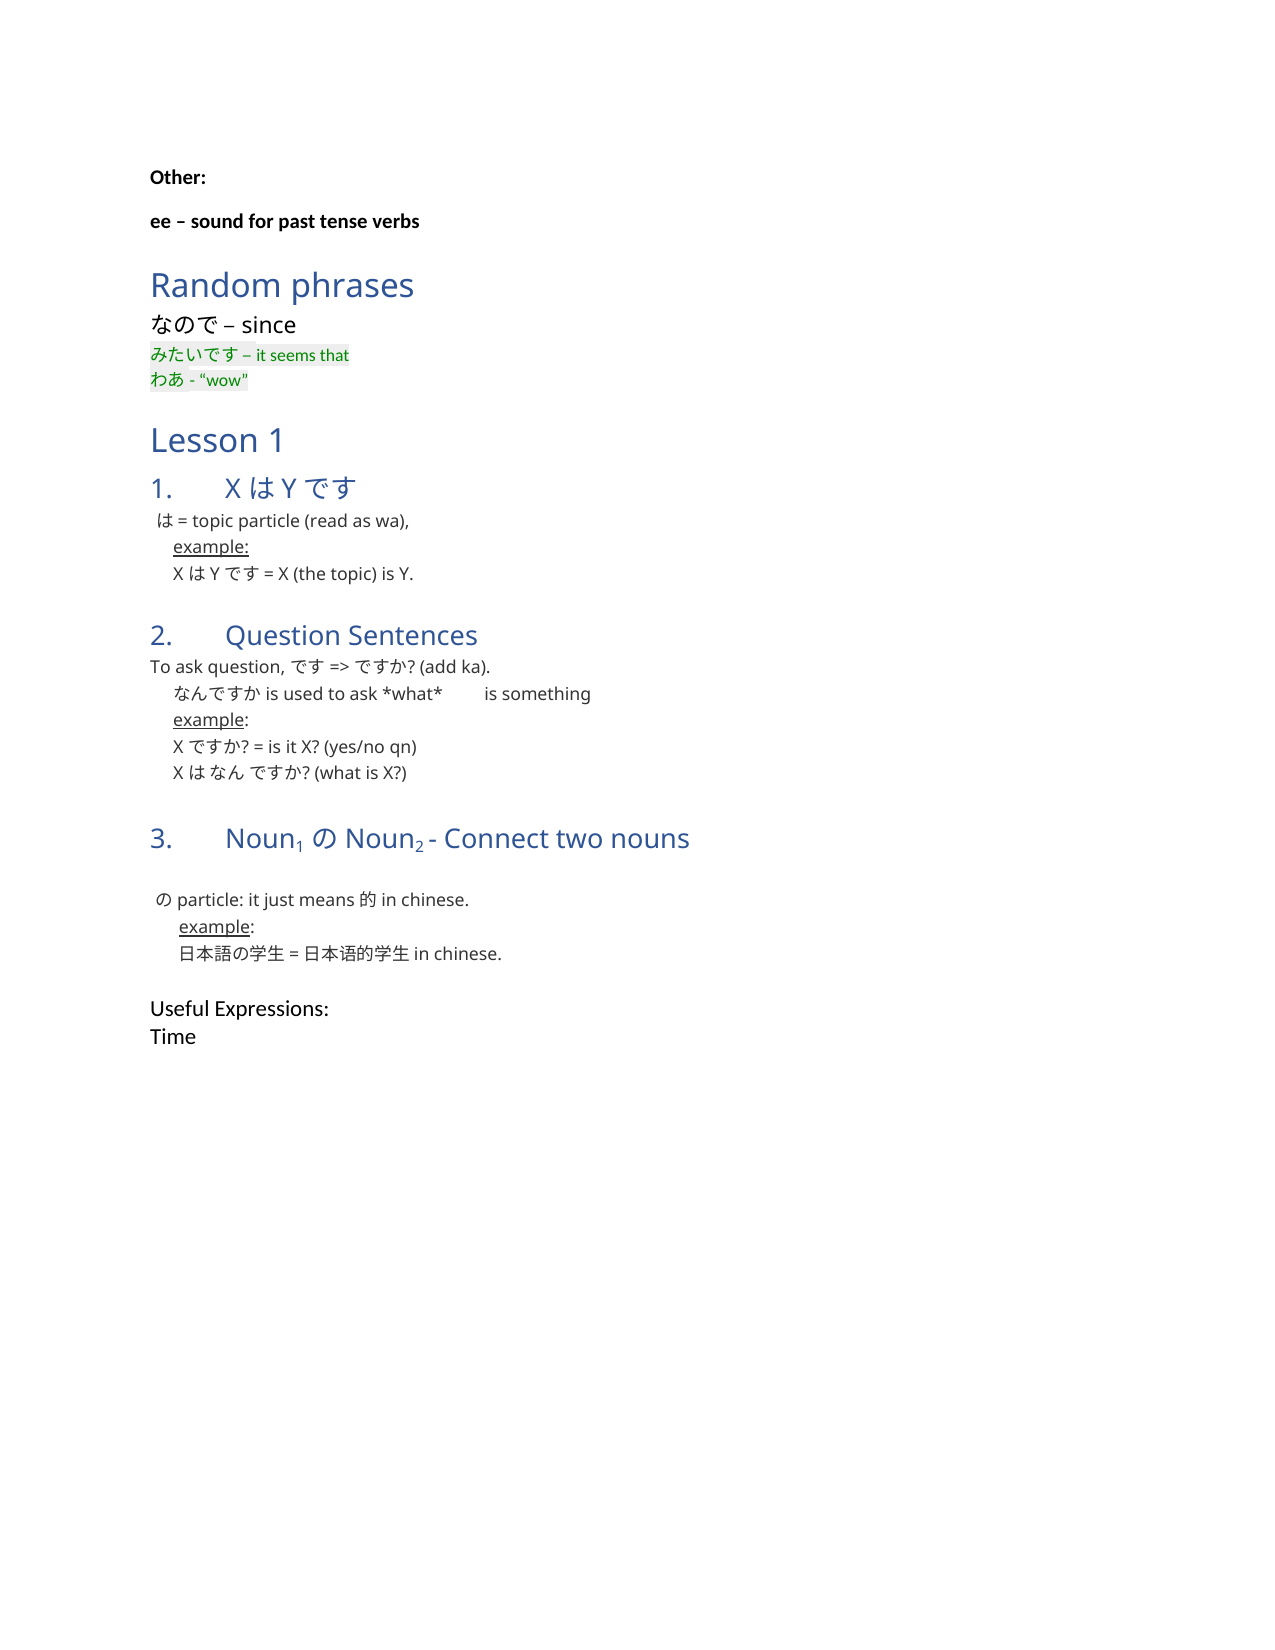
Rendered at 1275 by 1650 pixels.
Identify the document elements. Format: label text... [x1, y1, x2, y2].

subtitle Random phrases [150, 262, 1125, 307]
subtitle Noun1 の Noun2 - Connect two nouns [150, 817, 1125, 857]
text なので – since [150, 307, 1125, 341]
text は = topic particle (read as wa), [150, 506, 1125, 532]
text X は なん ですか? (what is X?) [150, 758, 1125, 785]
text X は Y です = X (the topic) is Y. [150, 559, 1125, 586]
subtitle X は Y です [150, 467, 1125, 506]
text example: [150, 913, 1125, 939]
text To ask question, です => ですか? (add ka). [150, 653, 1125, 679]
subtitle Question Sentences [150, 616, 1125, 653]
text 日本語の学生 = 日本语的学生 in chinese. [150, 939, 1125, 966]
text なんですか is used to ask *what* is something [150, 679, 1125, 705]
text ee – sound for past tense verbs [150, 193, 1125, 237]
text Useful Expressions: [150, 994, 1125, 1022]
text みたいです – it seems that [150, 341, 1125, 366]
text example: [150, 532, 1125, 559]
text の particle: it just means 的 in chinese. [150, 884, 1125, 913]
text example: [150, 705, 1125, 732]
text Other: [150, 149, 1125, 193]
text Time [150, 1022, 1125, 1050]
subtitle Lesson 1 [150, 417, 1125, 462]
text わあ - “wow” [150, 366, 1125, 392]
text X ですか? = is it X? (yes/no qn) [150, 732, 1125, 758]
